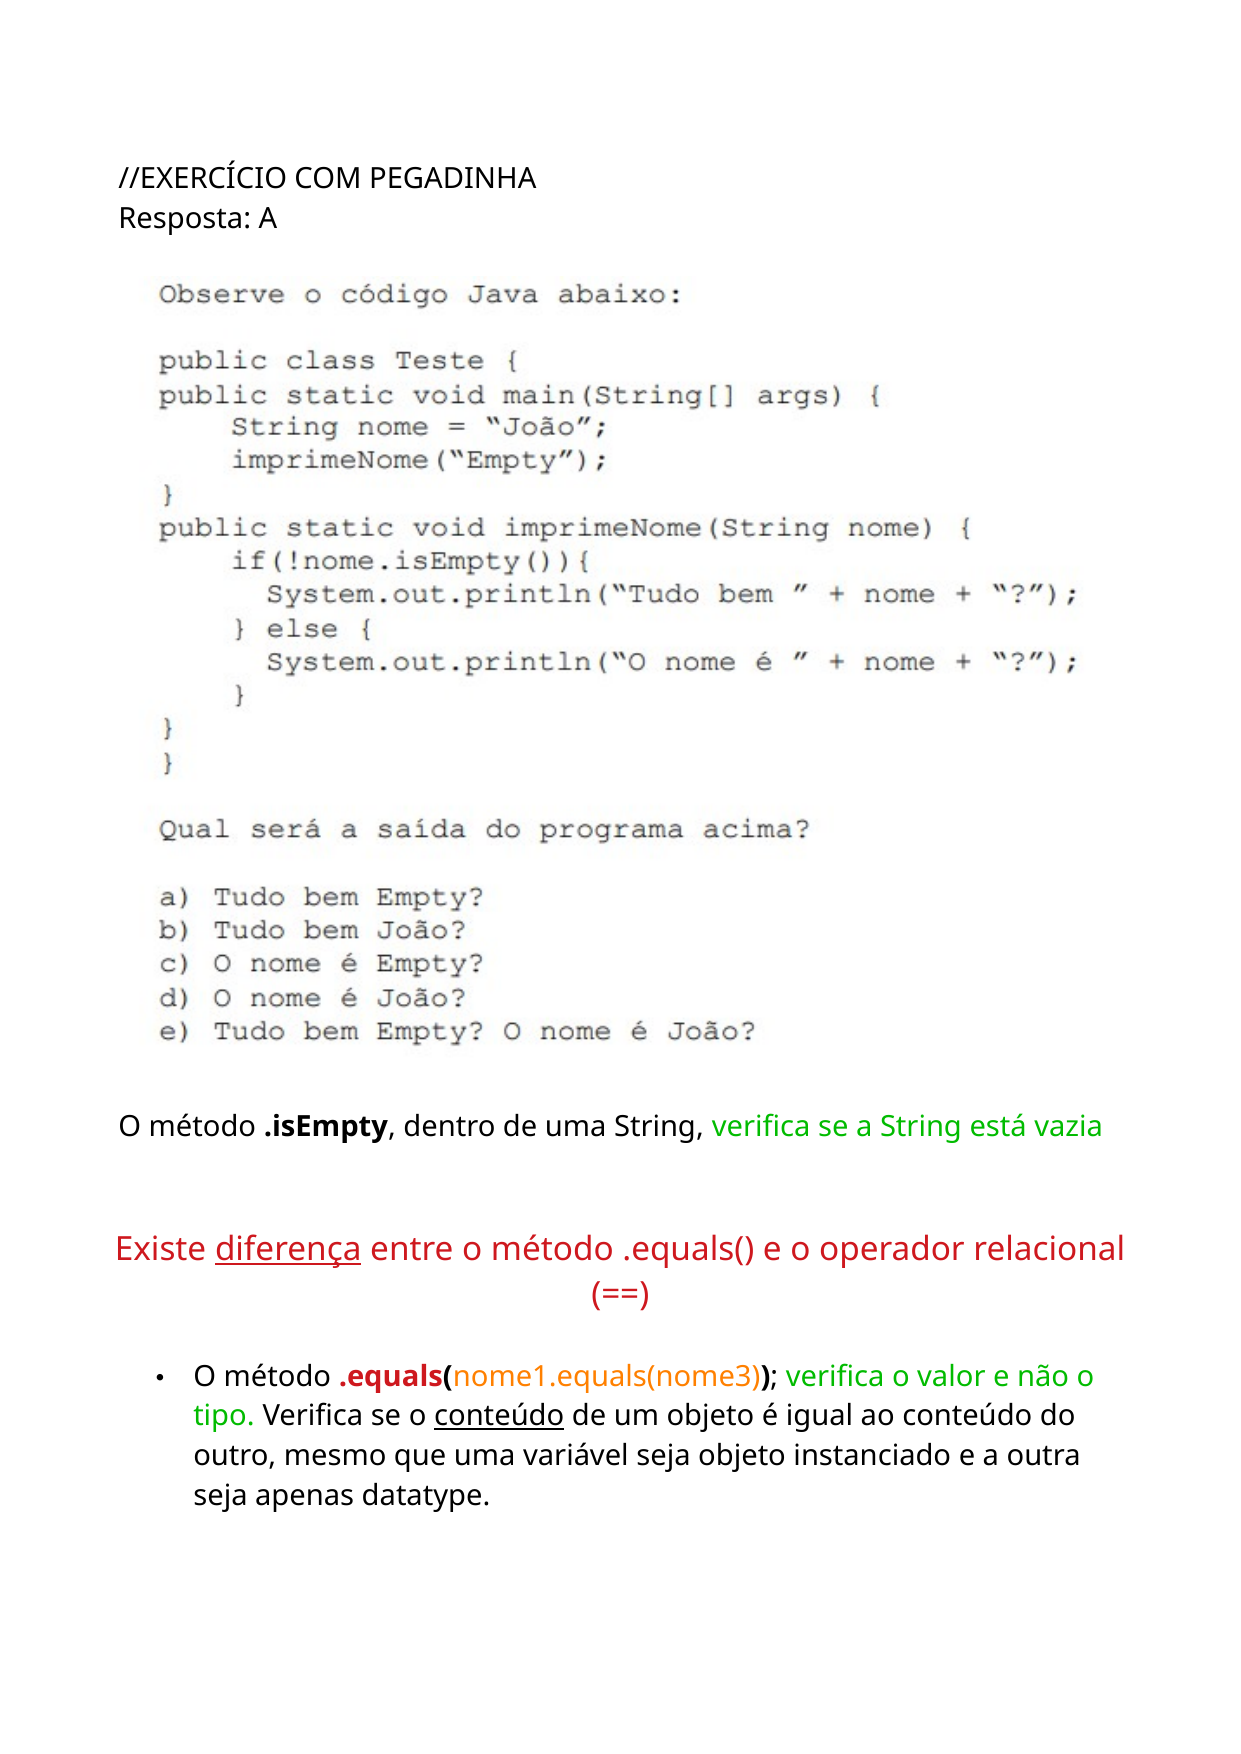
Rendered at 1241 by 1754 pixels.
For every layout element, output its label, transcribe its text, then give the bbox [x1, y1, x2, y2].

list O método .equals(nome1.equals(nome3)); verifica o valor e não o tipo. Verifica se o conteúdo de um objeto é igual ao conteúdo do outro, mesmo que uma variável seja objeto instanciado e a outra seja apenas datatype. [156, 1355, 1122, 1513]
text //EXERCÍCIO COM PEGADINHA [118, 158, 1122, 197]
picture [113, 276, 1125, 1066]
text Resposta: A [118, 197, 1122, 237]
text O método .isEmpty, dentro de uma String, verifica se a String está vazia [118, 1105, 1122, 1145]
text Existe diferença entre o método .equals() e o operador relacional (==) [89, 1224, 1152, 1315]
